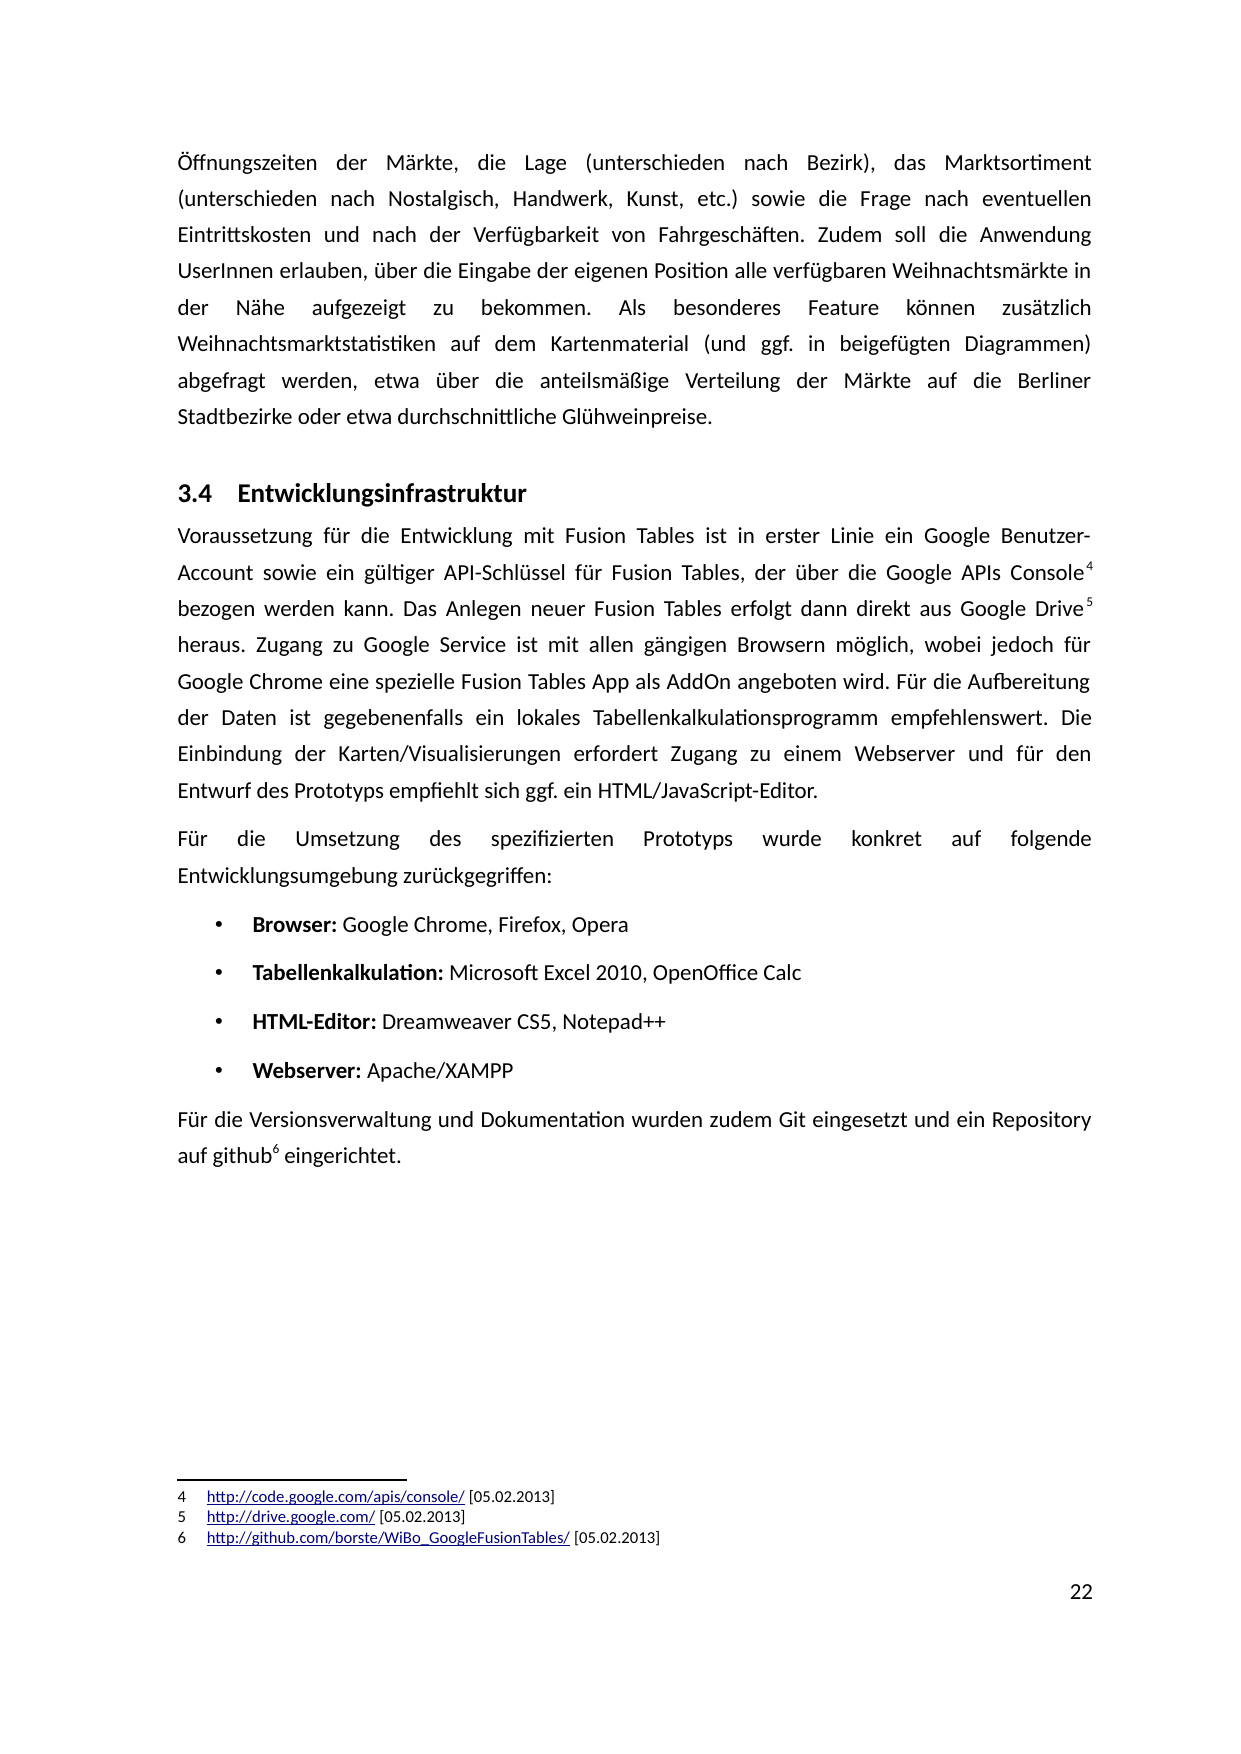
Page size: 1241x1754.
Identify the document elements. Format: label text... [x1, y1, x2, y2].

text Voraussetzung für die Entwicklung mit Fusion Tables ist in erster Linie ein Google Benutzer-Account sowie ein gültiger API-Schlüssel für Fusion Tables, der über die Google APIs Console bezogen werden kann. Das Anlegen neuer Fusion Tables erfolgt dann direkt aus Google Drive heraus. Zugang zu Google Service ist mit allen gängigen Browsern möglich, wobei jedoch für Google Chrome eine spezielle Fusion Tables App als AddOn angeboten wird. Für die Aufbereitung der Daten ist gegebenenfalls ein lokales Tabellenkalkulationsprogramm empfehlenswert. Die Einbindung der Karten/Visualisierungen erfordert Zugang zu einem Webserver und für den Entwurf des Prototyps empfiehlt sich ggf. ein HTML/JavaScript-Editor. [177, 521, 1093, 804]
list HTML-Editor: Dreamweaver CS5, Notepad++ [215, 1007, 1093, 1035]
list Webserver: Apache/XAMPP [215, 1056, 1093, 1084]
subtitle Entwicklungsinfrastruktur [177, 476, 1093, 509]
text http://github.com/borste/WiBo_GoogleFusionTables/ [05.02.2013] [177, 1527, 1093, 1547]
list Tabellenkalkulation: Microsoft Excel 2010, OpenOffice Calc [215, 958, 1093, 986]
text http://code.google.com/apis/console/ [05.02.2013] [177, 1486, 1093, 1507]
list Browser: Google Chrome, Firefox, Opera [215, 910, 1093, 938]
text http://drive.google.com/ [05.02.2013] [177, 1507, 1093, 1527]
text Für die Umsetzung des spezifizierten Prototyps wurde konkret auf folgende Entwicklungsumgebung zurückgegriffen: [177, 824, 1093, 889]
text Öffnungszeiten der Märkte, die Lage (unterschieden nach Bezirk), das Marktsortiment (unterschieden nach Nostalgisch, Handwerk, Kunst, etc.) sowie die Frage nach eventuellen Eintrittskosten und nach der Verfügbarkeit von Fahrgeschäften. Zudem soll die Anwendung UserInnen erlauben, über die Eingabe der eigenen Position alle verfügbaren Weihnachtsmärkte in der Nähe aufgezeigt zu bekommen. Als besonderes Feature können zusätzlich Weihnachtsmarktstatistiken auf dem Kartenmaterial (und ggf. in beigefügten Diagrammen) abgefragt werden, etwa über die anteilsmäßige Verteilung der Märkte auf die Berliner Stadtbezirke oder etwa durchschnittliche Glühweinpreise. [177, 148, 1093, 430]
text Für die Versionsverwaltung und Dokumentation wurden zudem Git eingesetzt und ein Repository auf github eingerichtet. [177, 1105, 1093, 1169]
